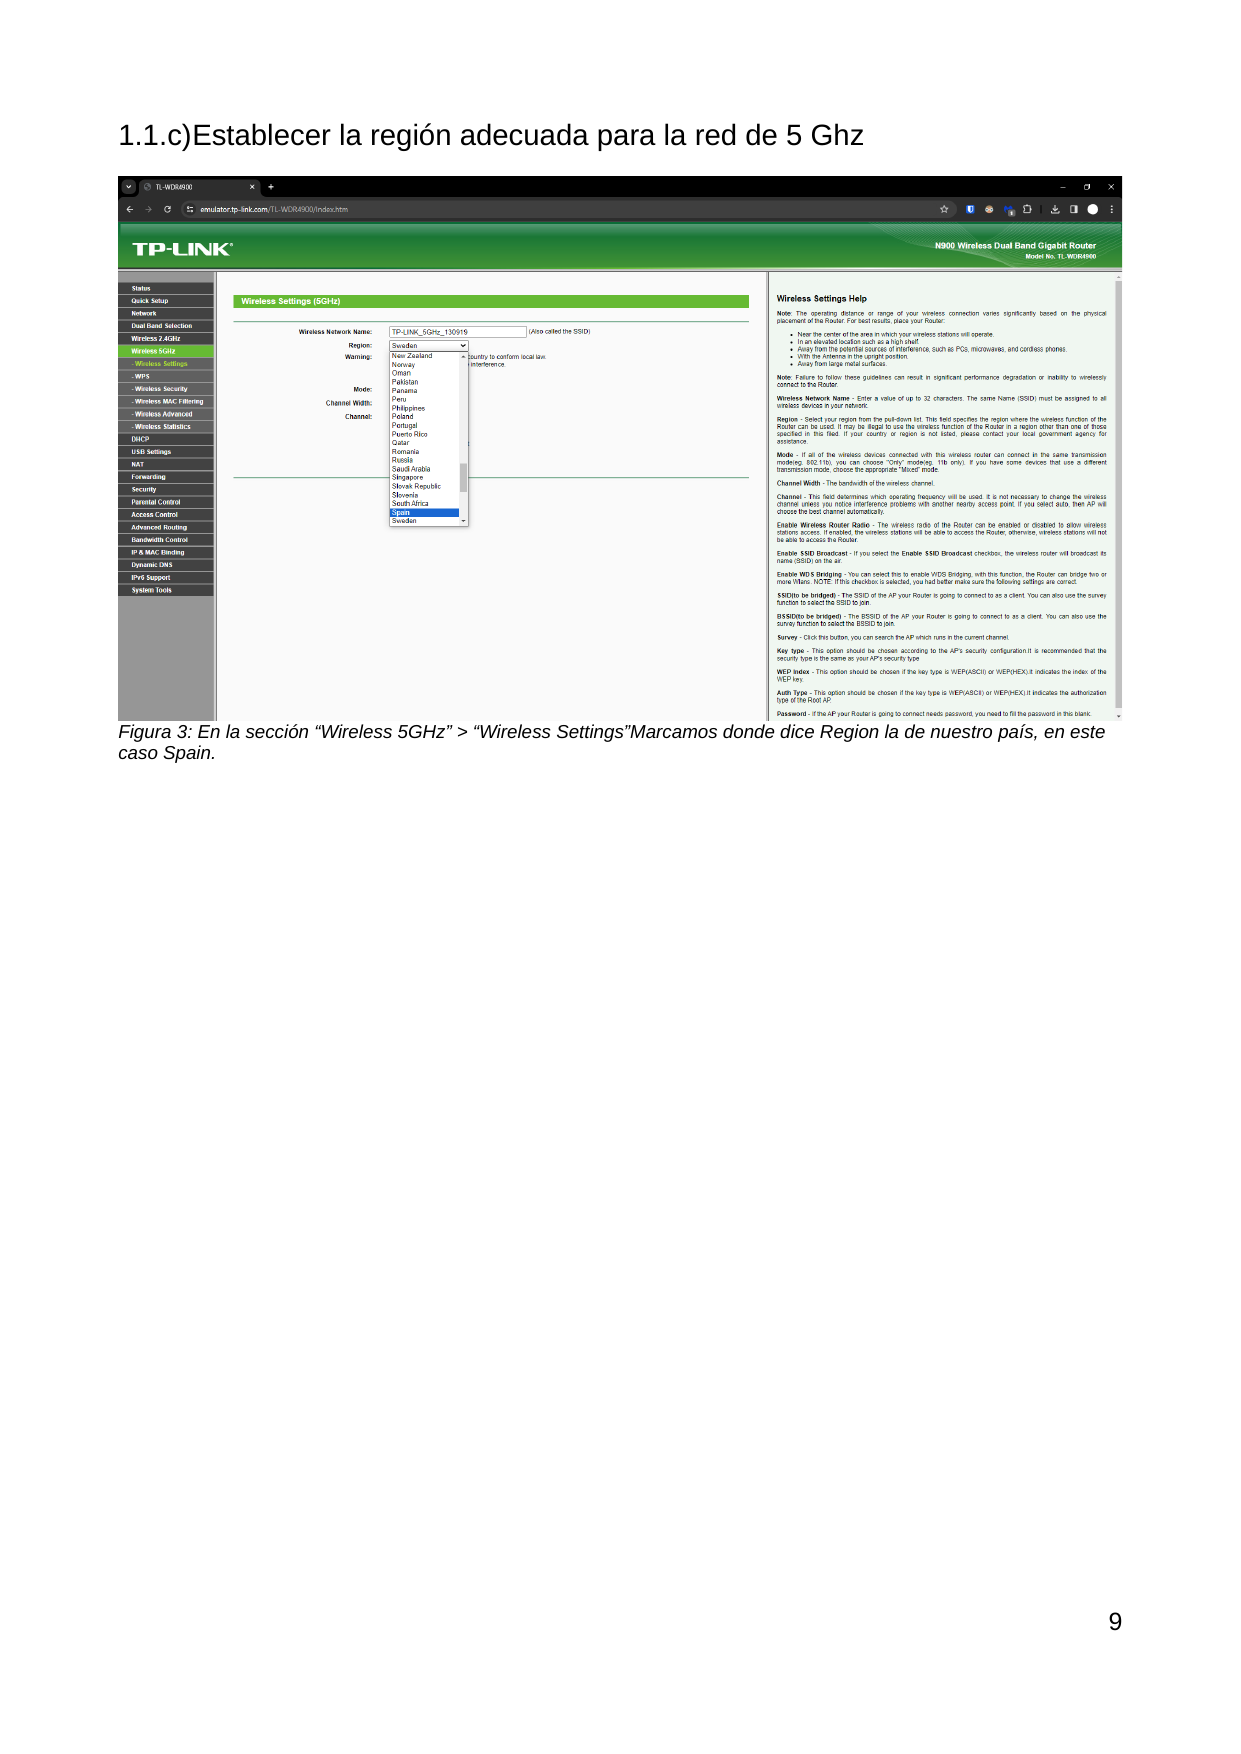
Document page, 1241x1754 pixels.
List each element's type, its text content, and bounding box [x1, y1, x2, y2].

subtitle Establecer la región adecuada para la red de 5 Ghz [118, 118, 1122, 152]
text Figura 3: En la sección “Wireless 5GHz” > “Wireless Settings”Marcamos donde dice Region la de nuestro país, en este caso Spain. [118, 721, 1122, 764]
picture [118, 176, 1123, 721]
